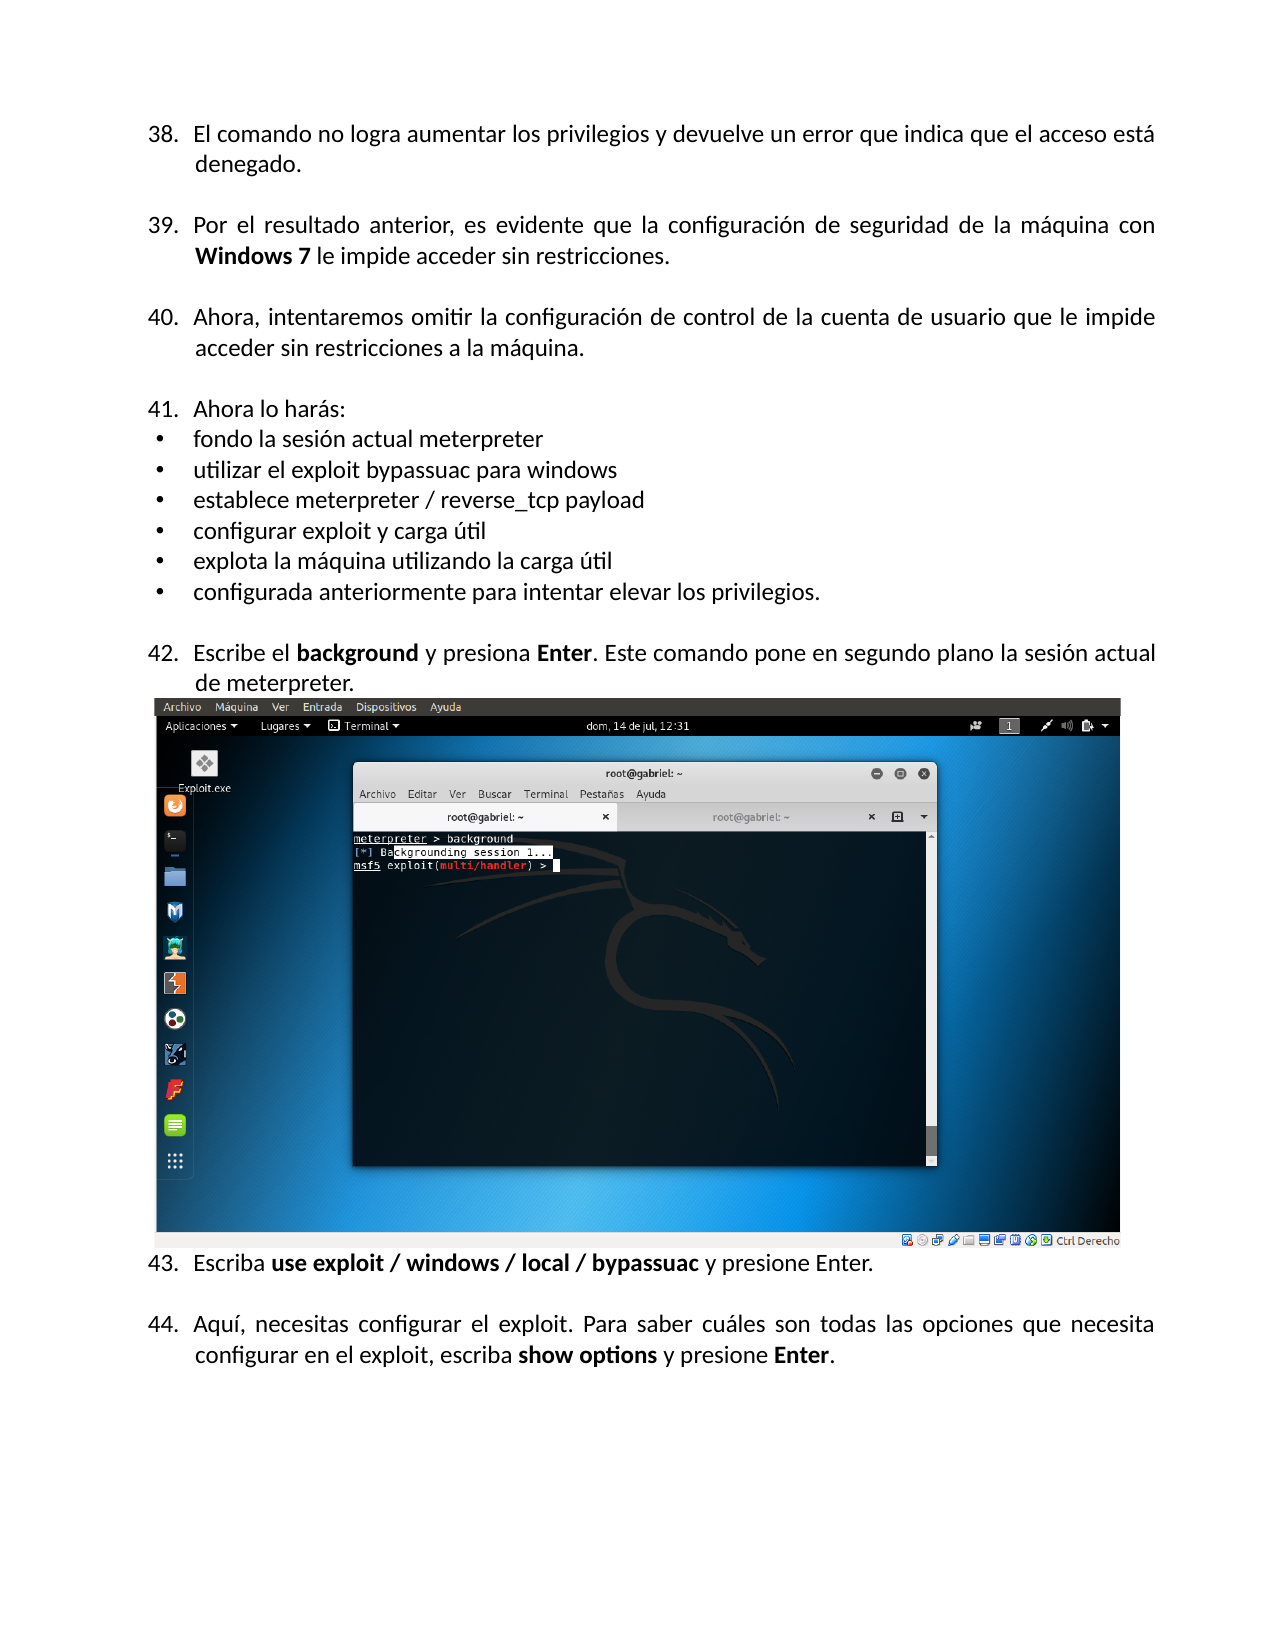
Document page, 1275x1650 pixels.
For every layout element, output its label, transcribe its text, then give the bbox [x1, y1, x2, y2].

list configurar exploit y carga útil [156, 515, 1157, 545]
list Por el resultado anterior, es evidente que la configuración de seguridad de la máquina con Windows 7 le impide acceder sin restricciones. [148, 210, 1157, 271]
list Aquí, necesitas configurar el exploit. Para saber cuáles son todas las opciones que necesita configurar en el exploit, escriba show options y presione Enter. [148, 1308, 1157, 1369]
list explota la máquina utilizando la carga útil [156, 545, 1157, 576]
list establece meterpreter / reverse_tcp payload [156, 484, 1157, 515]
list fondo la sesión actual meterpreter [156, 423, 1157, 454]
list utilizar el exploit bypassuac para windows [156, 454, 1157, 484]
list Ahora lo harás: [148, 393, 1157, 423]
list Ahora, intentaremos omitir la configuración de control de la cuenta de usuario que le impide acceder sin restricciones a la máquina. [148, 301, 1157, 362]
list configurada anteriormente para intentar elevar los privilegios. [156, 576, 1157, 606]
list Escribe el background y presiona Enter. Este comando pone en segundo plano la sesión actual de meterpreter. [148, 637, 1157, 698]
list El comando no logra aumentar los privilegios y devuelve un error que indica que el acceso está denegado. [148, 118, 1157, 179]
picture [154, 698, 1121, 1248]
list Escriba use exploit / windows / local / bypassuac y presione Enter. [148, 1102, 1157, 1278]
